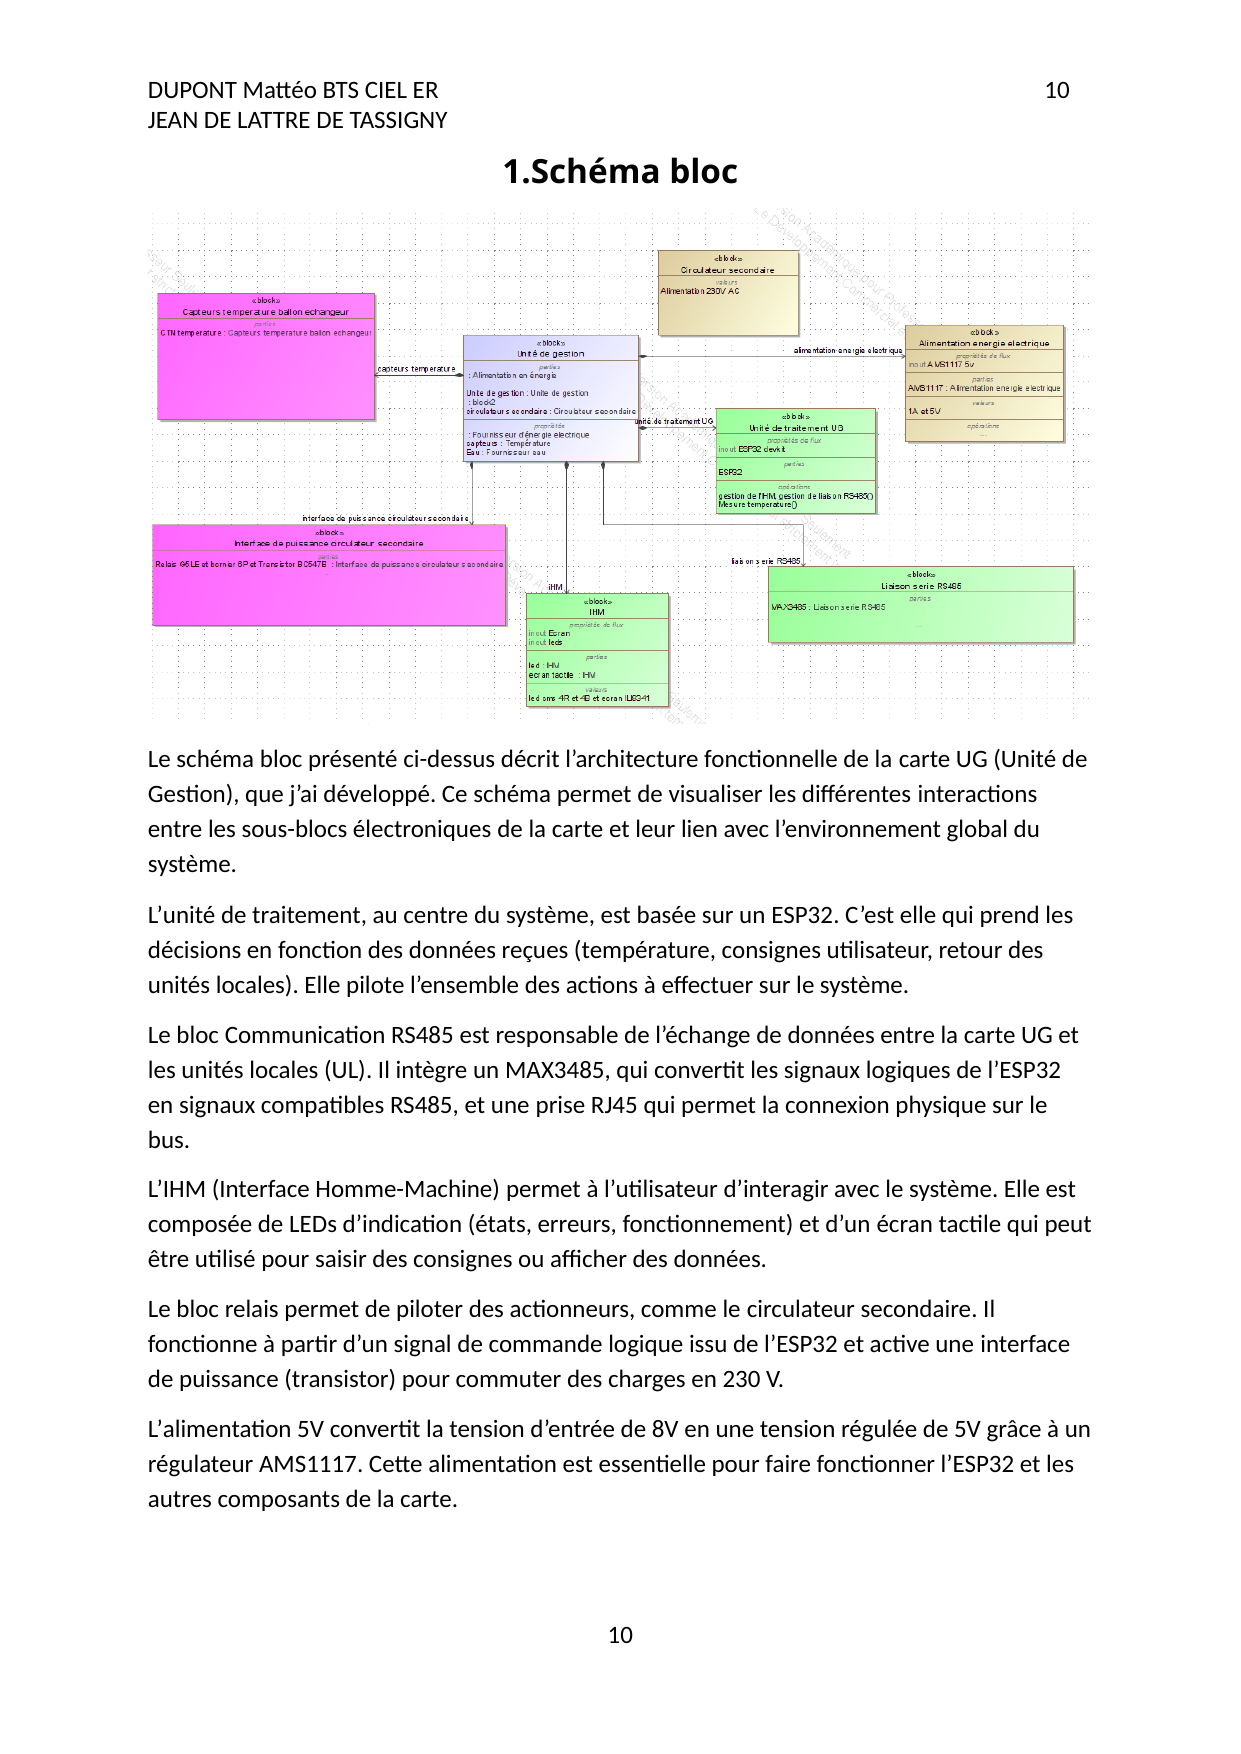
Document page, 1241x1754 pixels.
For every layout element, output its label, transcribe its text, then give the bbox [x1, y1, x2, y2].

text L’unité de traitement, au centre du système, est basée sur un ESP32. C’est elle qui prend les décisions en fonction des données reçues (température, consignes utilisateur, retour des unités locales). Elle pilote l’ensemble des actions à effectuer sur le système. [148, 899, 1093, 1000]
text L’IHM (Interface Homme-Machine) permet à l’utilisateur d’interagir avec le système. Elle est composée de LEDs d’indication (états, erreurs, fonctionnement) et d’un écran tactile qui peut être utilisé pour saisir des consignes ou afficher des données. [148, 1173, 1093, 1274]
text L’alimentation 5V convertit la tension d’entrée de 8V en une tension régulée de 5V grâce à un régulateur AMS1117. Cette alimentation est essentielle pour faire fonctionner l’ESP32 et les autres composants de la carte. [148, 1413, 1093, 1513]
text Le schéma bloc présenté ci-dessus décrit l’architecture fonctionnelle de la carte UG (Unité de Gestion), que j’ai développé. Ce schéma permet de visualiser les différentes interactions entre les sous-blocs électroniques de la carte et leur lien avec l’environnement global du système. [148, 724, 1093, 878]
picture [147, 208, 1093, 724]
text Le bloc relais permet de piloter des actionneurs, comme le circulateur secondaire. Il fonctionne à partir d’un signal de commande logique issu de l’ESP32 et active une interface de puissance (transistor) pour commuter des charges en 230 V. [148, 1293, 1093, 1394]
text Le bloc Communication RS485 est responsable de l’échange de données entre la carte UG et les unités locales (UL). Il intègre un MAX3485, qui convertit les signaux logiques de l’ESP32 en signaux compatibles RS485, et une prise RJ45 qui permet la connexion physique sur le bus. [148, 1019, 1093, 1154]
subtitle 1.Schéma bloc [148, 148, 1093, 193]
